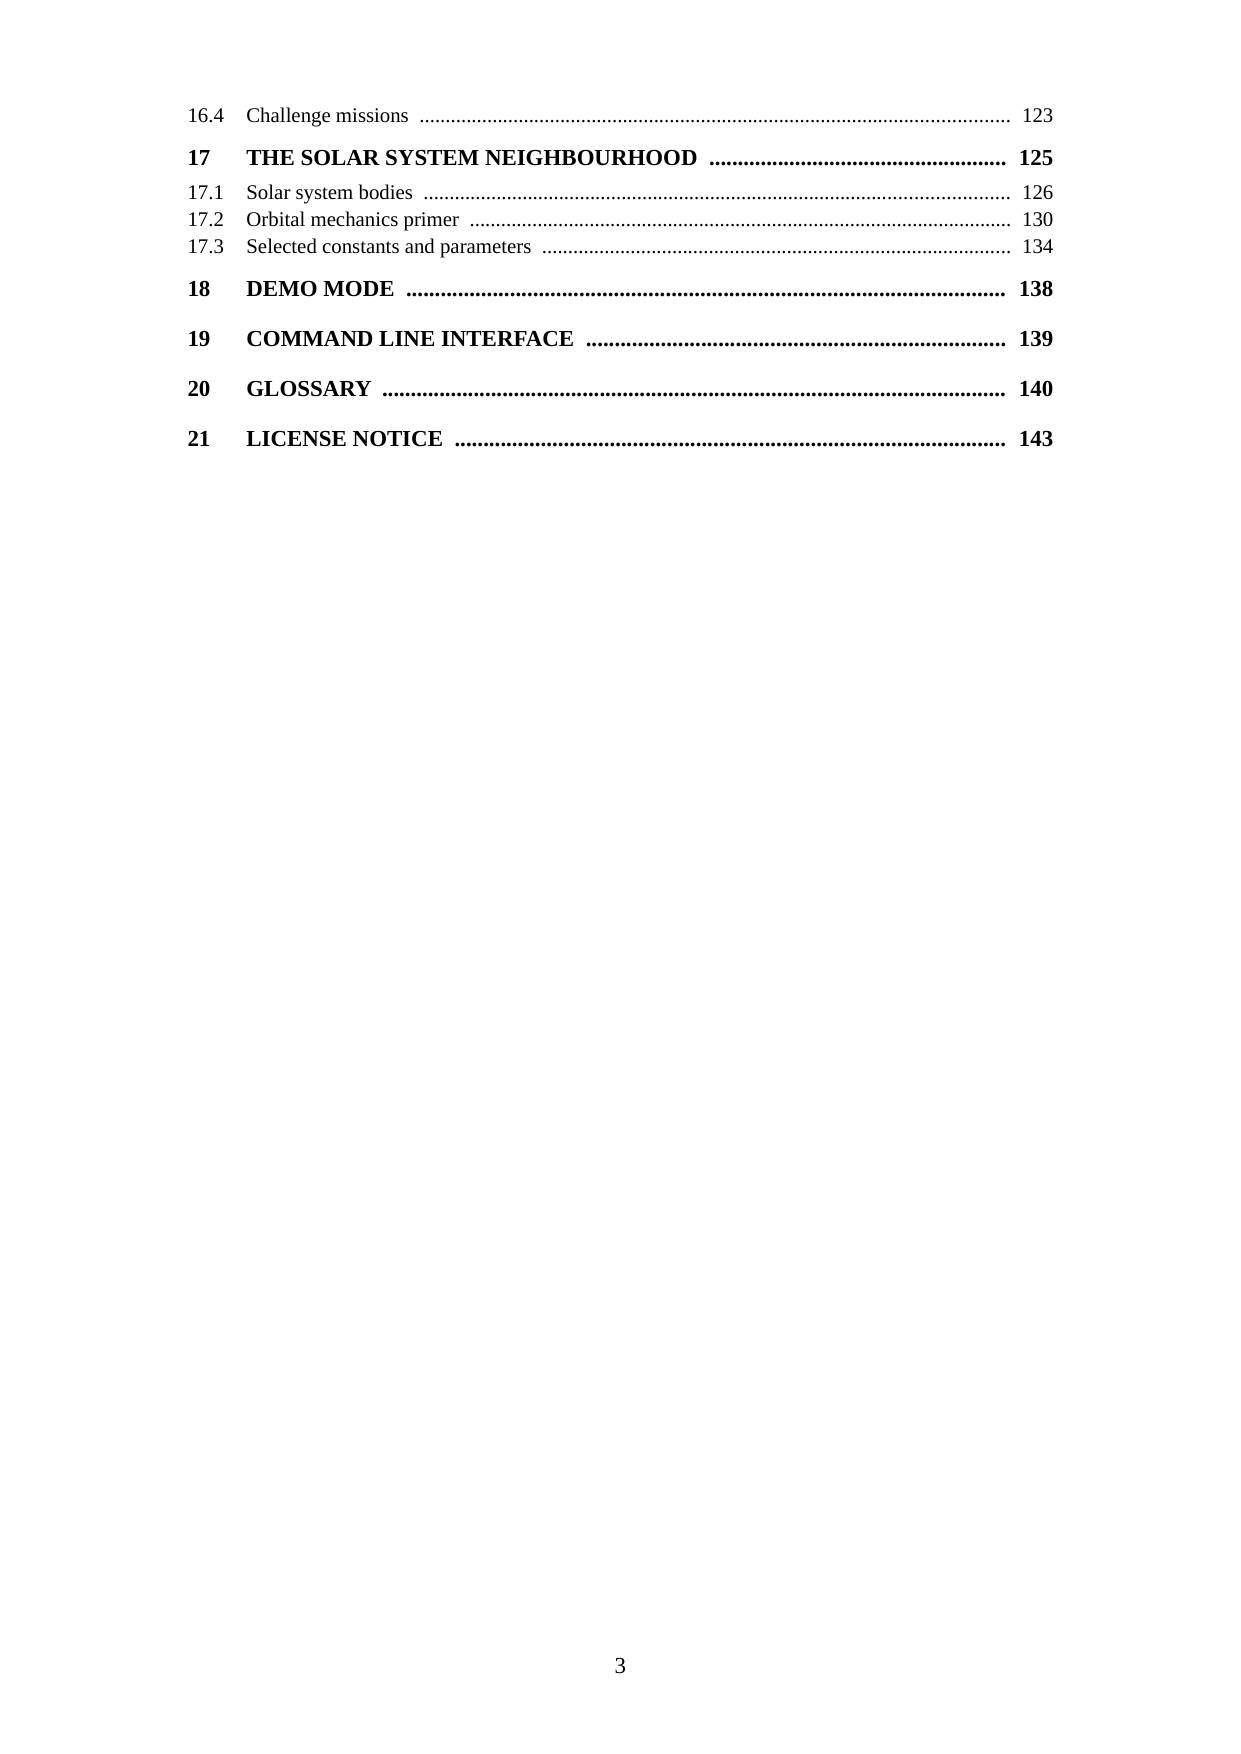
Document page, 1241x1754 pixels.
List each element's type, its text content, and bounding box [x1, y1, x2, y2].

text 17 The solar system neighbourhood 125 [187, 140, 1053, 171]
text 17.3 Selected constants and parameters 134 [187, 232, 1053, 259]
text 18 Demo mode 138 [187, 272, 1053, 303]
text 16.4 Challenge missions 123 [187, 100, 1053, 127]
text 21 License notice 143 [187, 422, 1053, 453]
text 17.2 Orbital mechanics primer 130 [187, 205, 1053, 232]
text 19 Command line interface 139 [187, 322, 1053, 353]
text 20 Glossary 140 [187, 372, 1053, 403]
text 17.1 Solar system bodies 126 [187, 178, 1053, 205]
